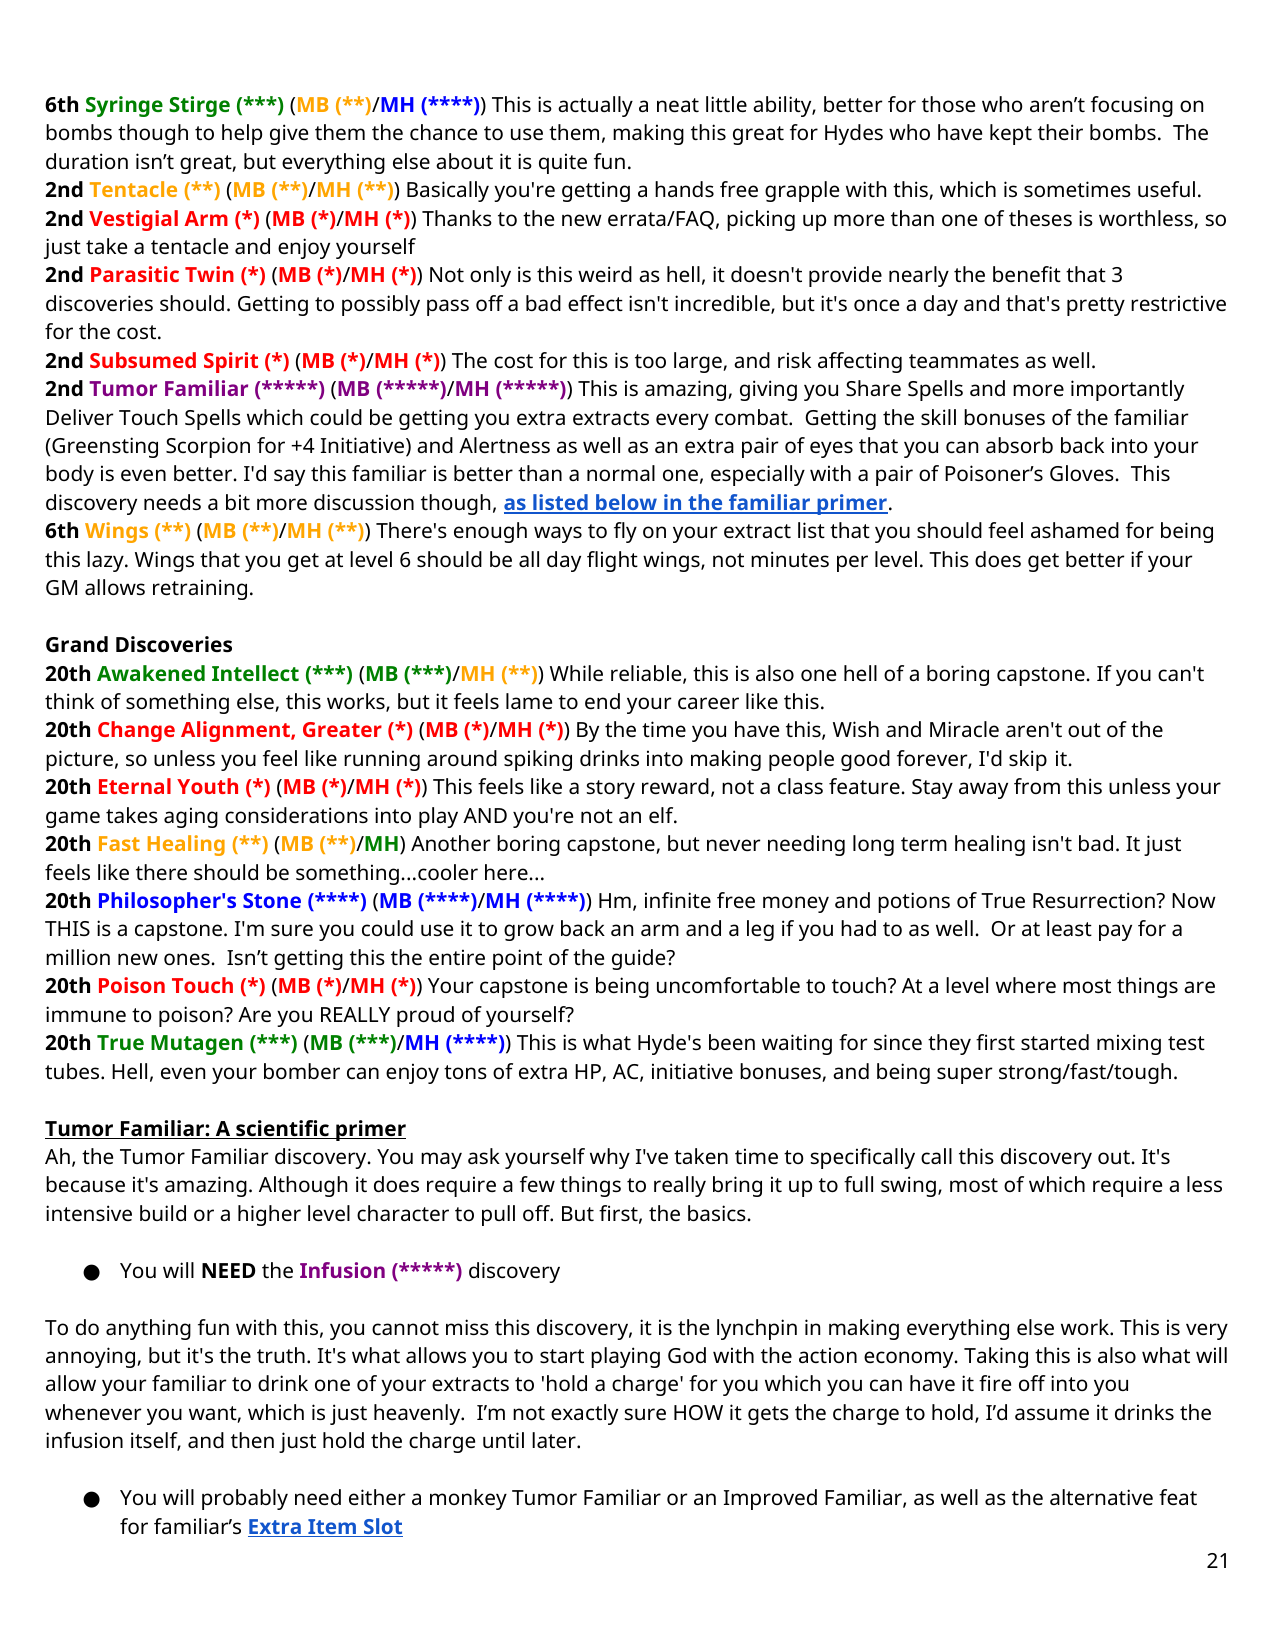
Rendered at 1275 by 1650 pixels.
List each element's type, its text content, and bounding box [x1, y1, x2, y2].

text 20th Change Alignment, Greater (*) (MB (*)/MH (*)) By the time you have this, Wish and Miracle aren't out of the picture, so unless you feel like running around spiking drinks into making people good forever, I'd skip it. [45, 716, 1230, 772]
text 2nd Subsumed Spirit (*) (MB (*)/MH (*)) The cost for this is too large, and risk affecting teammates as well. [45, 346, 1230, 374]
text 6th Syringe Stirge (***) (MB (**)/MH (****)) This is actually a neat little ability, better for those who aren’t focusing on bombs though to help give them the chance to use them, making this great for Hydes who have kept their bombs. The duration isn’t great, but everything else about it is quite fun. [45, 90, 1230, 175]
text 20th Poison Touch (*) (MB (*)/MH (*)) Your capstone is being uncomfortable to touch? At a level where most things are immune to poison? Are you REALLY proud of yourself? [45, 971, 1230, 1028]
text 20th Philosopher's Stone (****) (MB (****)/MH (****)) Hm, infinite free money and potions of True Resurrection? Now THIS is a capstone. I'm sure you could use it to grow back an arm and a leg if you had to as well. Or at least pay for a million new ones. Isn’t getting this the entire point of the guide? [45, 886, 1230, 971]
text Ah, the Tumor Familiar discovery. You may ask yourself why I've taken time to specifically call this discovery out. It's because it's amazing. Although it does require a few things to really bring it up to full swing, most of which require a less intensive build or a higher level character to pull off. But first, the basics. [45, 1142, 1230, 1227]
text 2nd Tentacle (**) (MB (**)/MH (**)) Basically you're getting a hands free grapple with this, which is sometimes useful. [45, 175, 1230, 204]
text 20th Fast Healing (**) (MB (**)/MH) Another boring capstone, but never needing long term healing isn't bad. It just feels like there should be something...cooler here... [45, 829, 1230, 886]
text 20th Awakened Intellect (***) (MB (***)/MH (**)) While reliable, this is also one hell of a boring capstone. If you can't think of something else, this works, but it feels lame to end your career like this. [45, 659, 1230, 716]
text 6th Wings (**) (MB (**)/MH (**)) There's enough ways to fly on your extract list that you should feel ashamed for being this lazy. Wings that you get at level 6 should be all day flight wings, not minutes per level. This does get better if your GM allows retraining. [45, 516, 1230, 602]
text 2nd Parasitic Twin (*) (MB (*)/MH (*)) Not only is this weird as hell, it doesn't provide nearly the benefit that 3 discoveries should. Getting to possibly pass off a bad effect isn't incredible, but it's once a day and that's pretty restrictive for the cost. [45, 261, 1230, 346]
list You will NEED the Infusion (*****) discovery [82, 1256, 1230, 1284]
text To do anything fun with this, you cannot miss this discovery, it is the lynchpin in making everything else work. This is very annoying, but it's the truth. It's what allows you to start playing God with the action economy. Taking this is also what will allow your familiar to drink one of your extracts to 'hold a charge' for you which you can have it fire off into you whenever you want, which is just heavenly. I’m not exactly sure HOW it gets the charge to hold, I’d assume it drinks the infusion itself, and then just hold the charge until later. [45, 1313, 1230, 1455]
text 20th True Mutagen (***) (MB (***)/MH (****)) This is what Hyde's been waiting for since they first started mixing test tubes. Hell, even your bomber can enjoy tons of extra HP, AC, initiative bonuses, and being super strong/fast/tough. [45, 1028, 1230, 1085]
list You will probably need either a monkey Tumor Familiar or an Improved Familiar, as well as the alternative feat for familiar’s Extra Item Slot [82, 1483, 1230, 1540]
text 2nd Vestigial Arm (*) (MB (*)/MH (*)) Thanks to the new errata/FAQ, picking up more than one of theses is worthless, so just take a tentacle and enjoy yourself [45, 204, 1230, 261]
text 20th Eternal Youth (*) (MB (*)/MH (*)) This feels like a story reward, not a class feature. Stay away from this unless your game takes aging considerations into play AND you're not an elf. [45, 772, 1230, 829]
text 2nd Tumor Familiar (*****) (MB (*****)/MH (*****)) This is amazing, giving you Share Spells and more importantly Deliver Touch Spells which could be getting you extra extracts every combat. Getting the skill bonuses of the familiar (Greensting Scorpion for +4 Initiative) and Alertness as well as an extra pair of eyes that you can absorb back into your body is even better. I'd say this familiar is better than a normal one, especially with a pair of Poisoner’s Gloves. This discovery needs a bit more discussion though, as listed below in the familiar primer. [45, 374, 1230, 516]
text Grand Discoveries [45, 630, 1230, 659]
text Tumor Familiar: A scientific primer [45, 1114, 1230, 1142]
